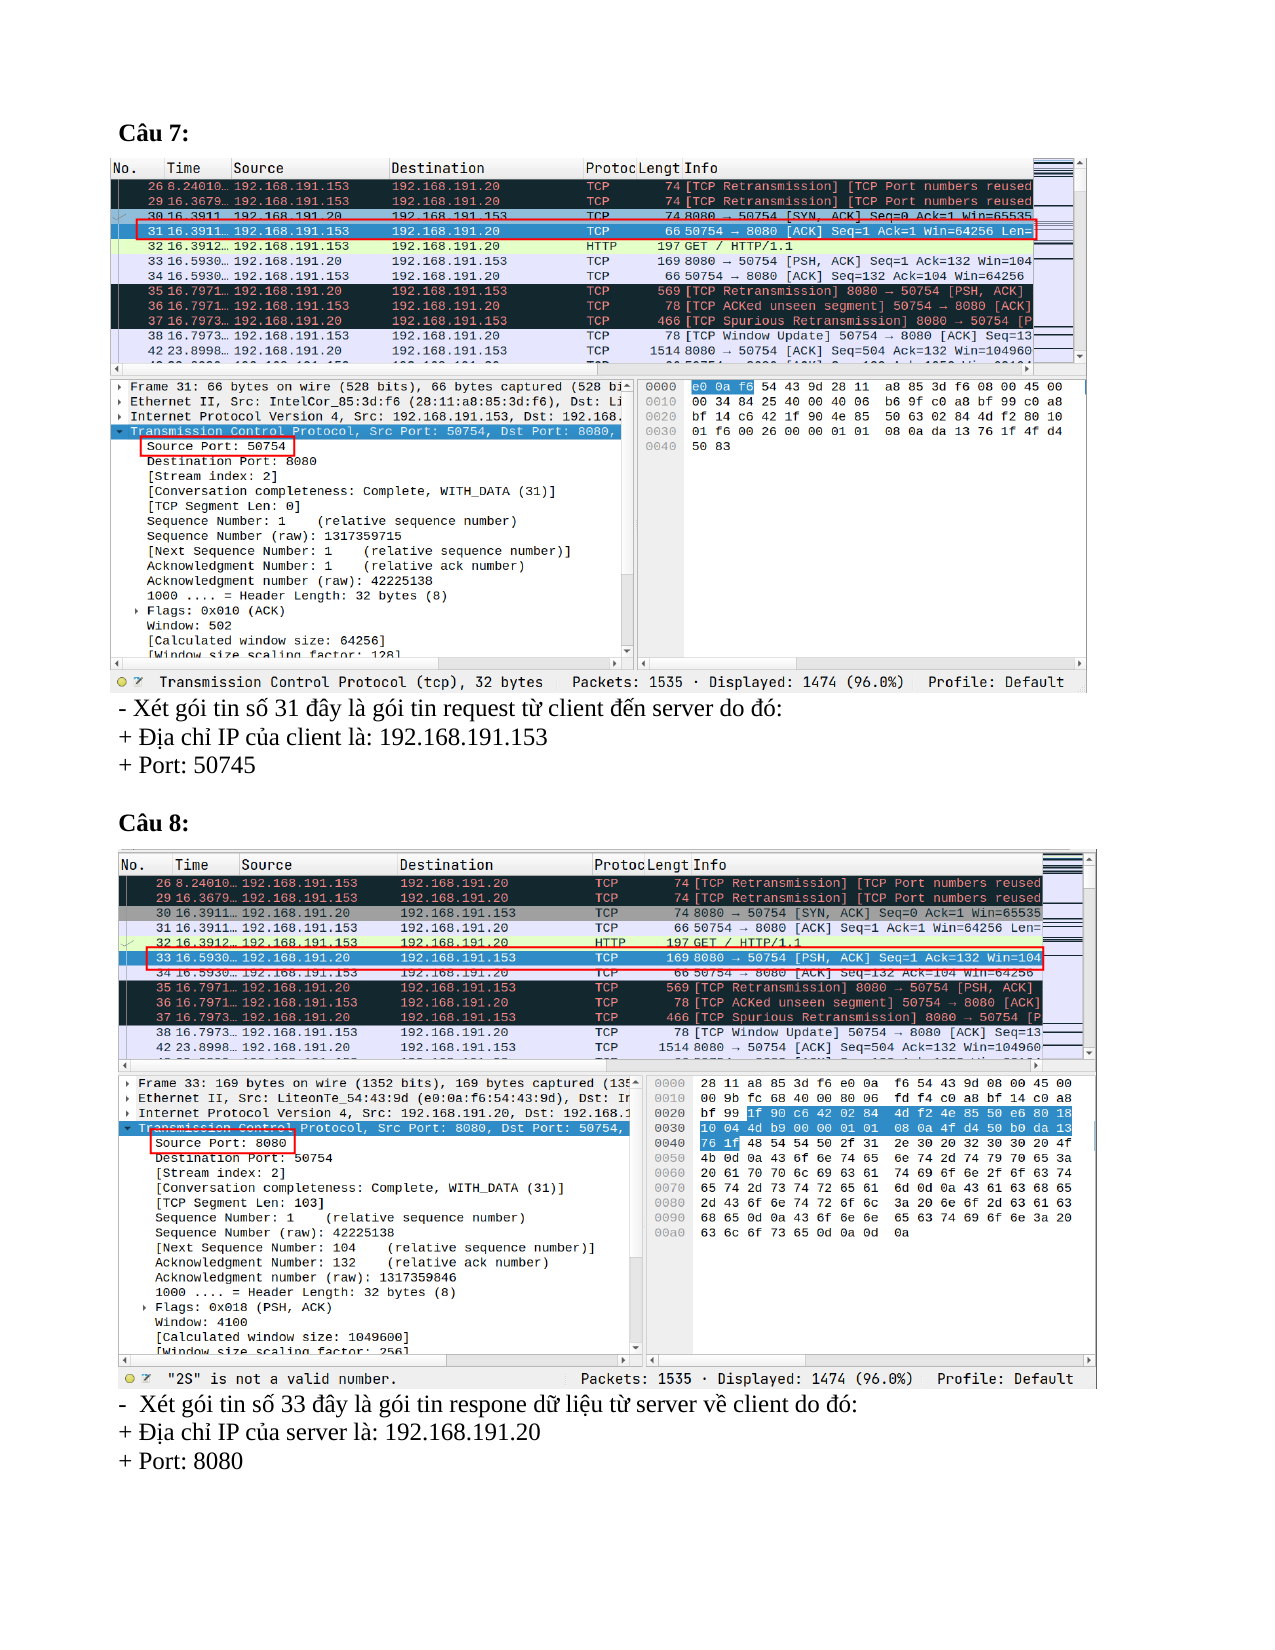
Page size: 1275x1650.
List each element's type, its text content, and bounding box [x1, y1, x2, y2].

picture [118, 849, 1097, 1389]
list + Địa chỉ IP của client là: 192.168.191.153 [118, 722, 1157, 750]
list + Port: 8080 [118, 1446, 1157, 1475]
list + Port: 50745 [118, 750, 1157, 779]
list + Địa chỉ IP của server là: 192.168.191.20 [118, 1417, 1157, 1446]
picture [110, 158, 1087, 693]
list Câu 7: [118, 118, 1157, 147]
list - Xét gói tin số 31 đây là gói tin request từ client đến server do đó: [118, 147, 1157, 722]
list Câu 8: [118, 808, 1157, 837]
list - Xét gói tin số 33 đây là gói tin respone dữ liệu từ server về client do đó: [118, 837, 1157, 1417]
